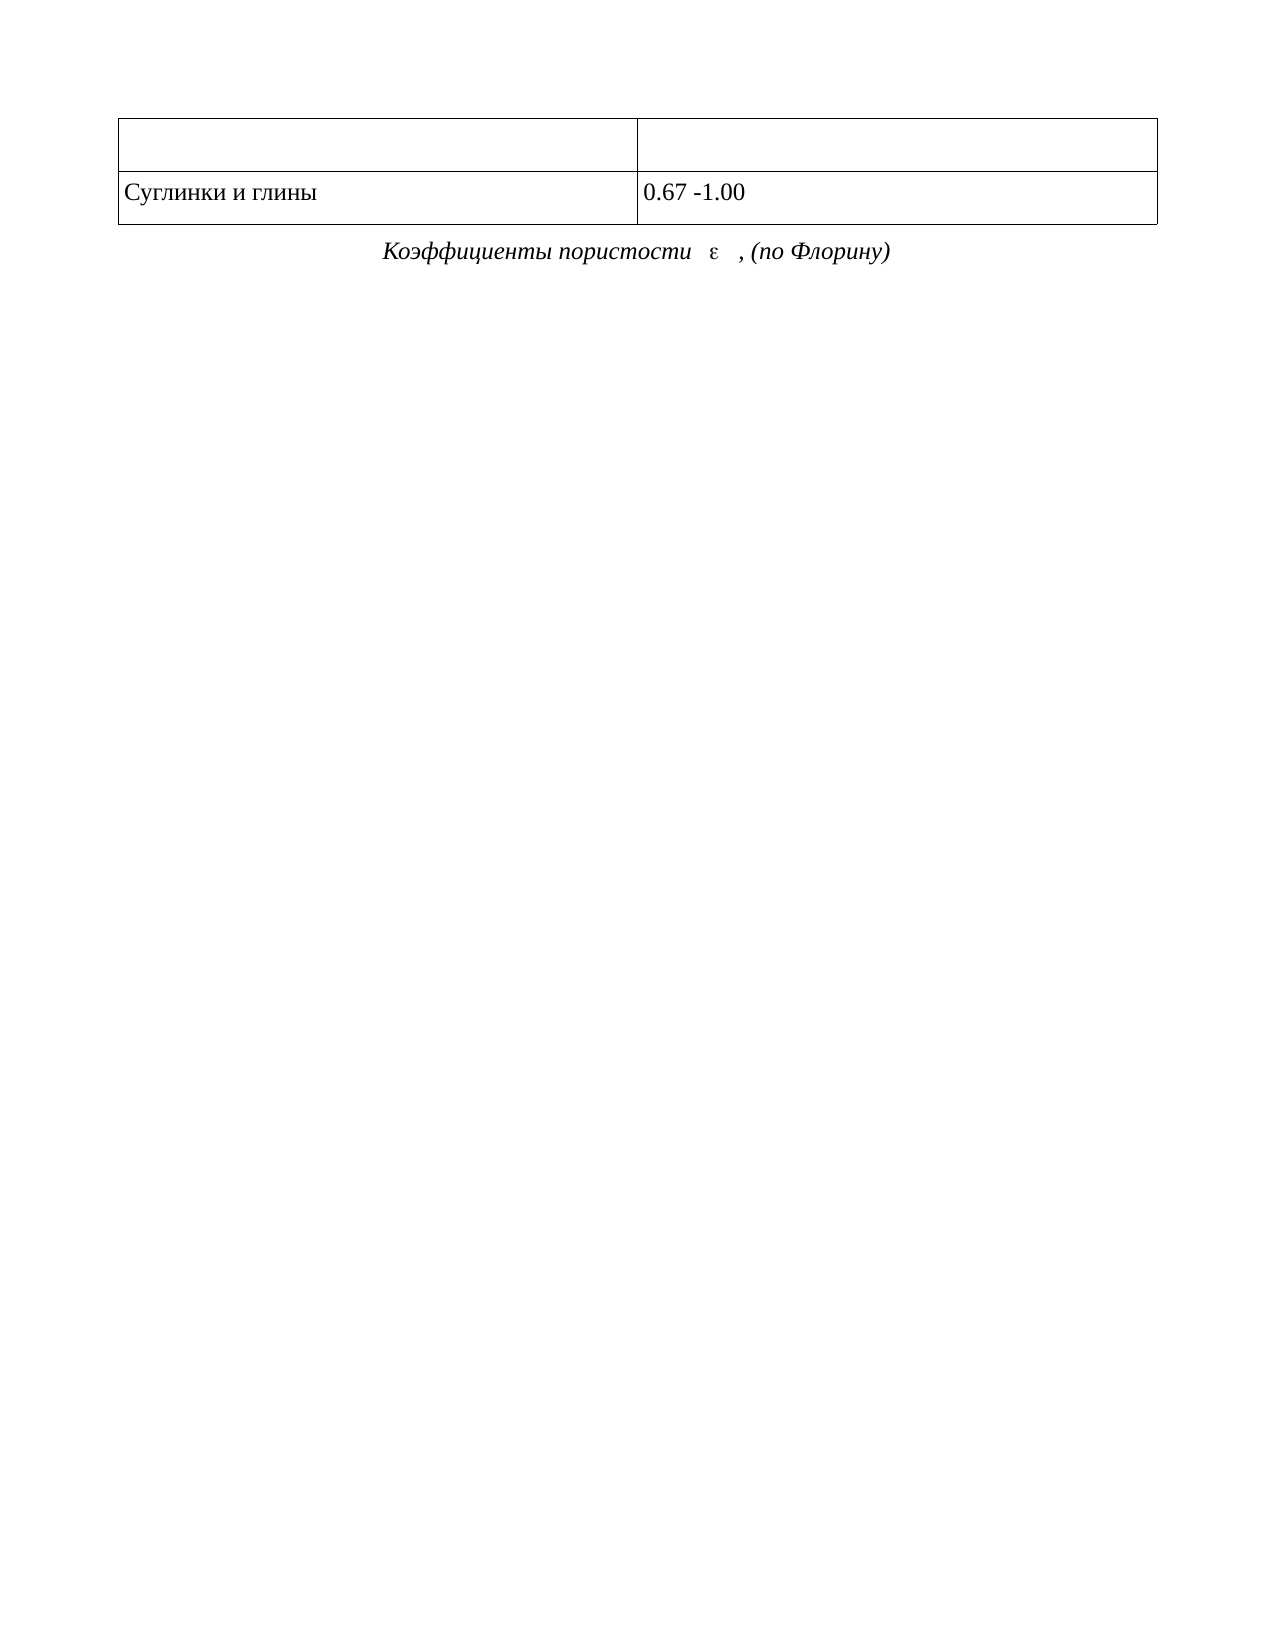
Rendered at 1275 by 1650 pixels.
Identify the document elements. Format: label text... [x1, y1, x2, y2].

table_cell [638, 119, 1157, 171]
table_cell 0.67 -1.00 [638, 172, 1157, 224]
text Коэффициенты пористости, (по Флорину) [118, 236, 1157, 265]
table_cell [119, 119, 637, 171]
table_cell Суглинки и глины [119, 172, 637, 224]
